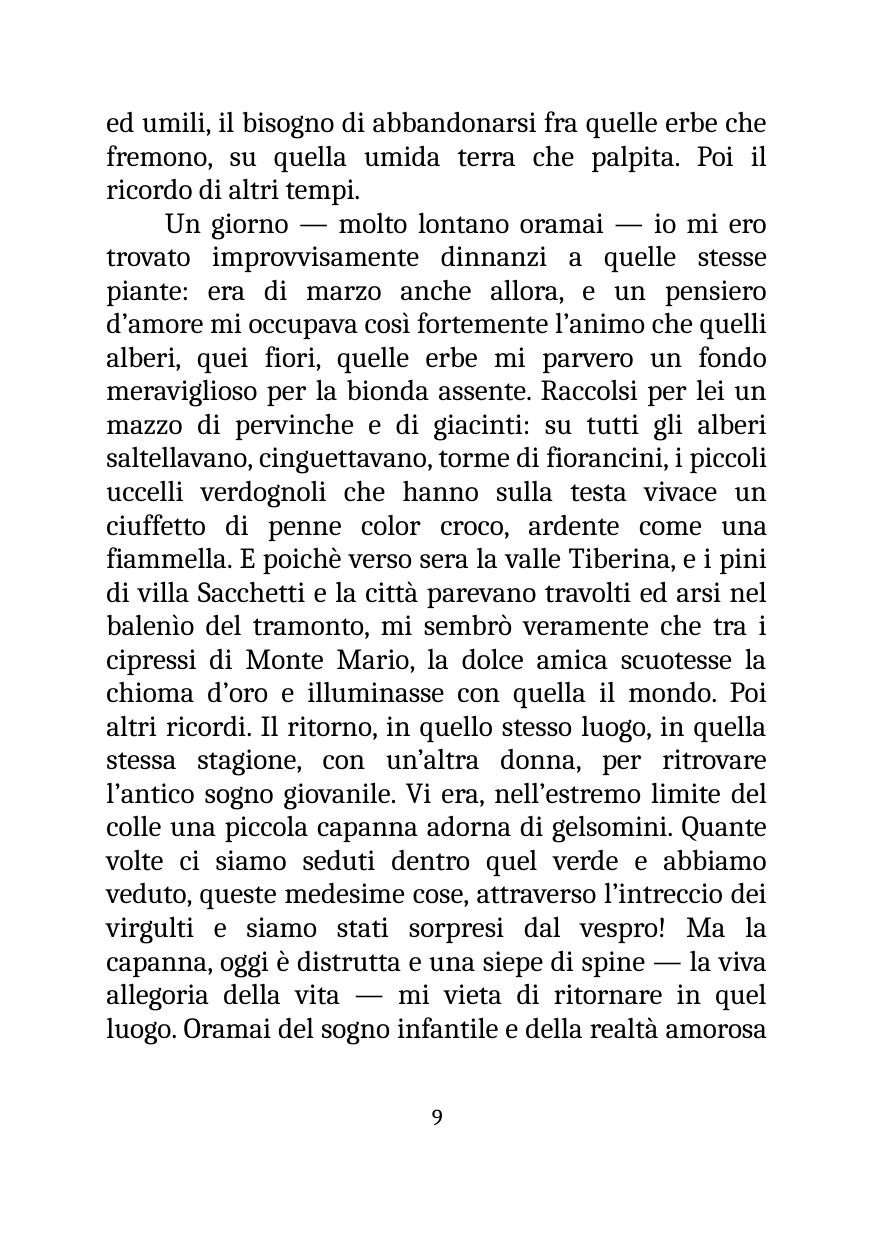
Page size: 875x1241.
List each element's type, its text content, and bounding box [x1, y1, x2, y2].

text ed umili, il bisogno di abbandonarsi fra quelle erbe che fremono, su quella umida terra che palpita. Poi il ricordo di altri tempi. [106, 106, 768, 207]
text Un giorno — molto lontano oramai — io mi ero trovato improvvisamente dinnanzi a quelle stesse piante: era di marzo anche allora, e un pensiero d’amore mi occupava così fortemente l’animo che quelli alberi, quei fiori, quelle erbe mi parvero un fondo meraviglioso per la bionda assente. Raccolsi per lei un mazzo di pervinche e di giacinti: su tutti gli alberi saltellavano, cinguettavano, torme di fiorancini, i piccoli uccelli verdognoli che hanno sulla testa vivace un ciuffetto di penne color croco, ardente come una fiammella. E poichè verso sera la valle Tiberina, e i pini di villa Sacchetti e la città parevano travolti ed arsi nel balenìo del tramonto, mi sembrò veramente che tra i cipressi di Monte Mario, la dolce amica scuotesse la chioma d’oro e illuminasse con quella il mondo. Poi altri ricordi. Il ritorno, in quello stesso luogo, in quella stessa stagione, con un’altra donna, per ritrovare l’antico sogno giovanile. Vi era, nell’estremo limite del colle una piccola capanna adorna di gelsomini. Quante volte ci siamo seduti dentro quel verde e abbiamo veduto, queste medesime cose, attraverso l’intreccio dei virgulti e siamo stati sorpresi dal vespro! Ma la capanna, oggi è distrutta e una siepe di spine — la viva allegoria della vita — mi vieta di ritornare in quel luogo. Oramai del sogno infantile e della realtà amorosa [106, 207, 768, 1045]
